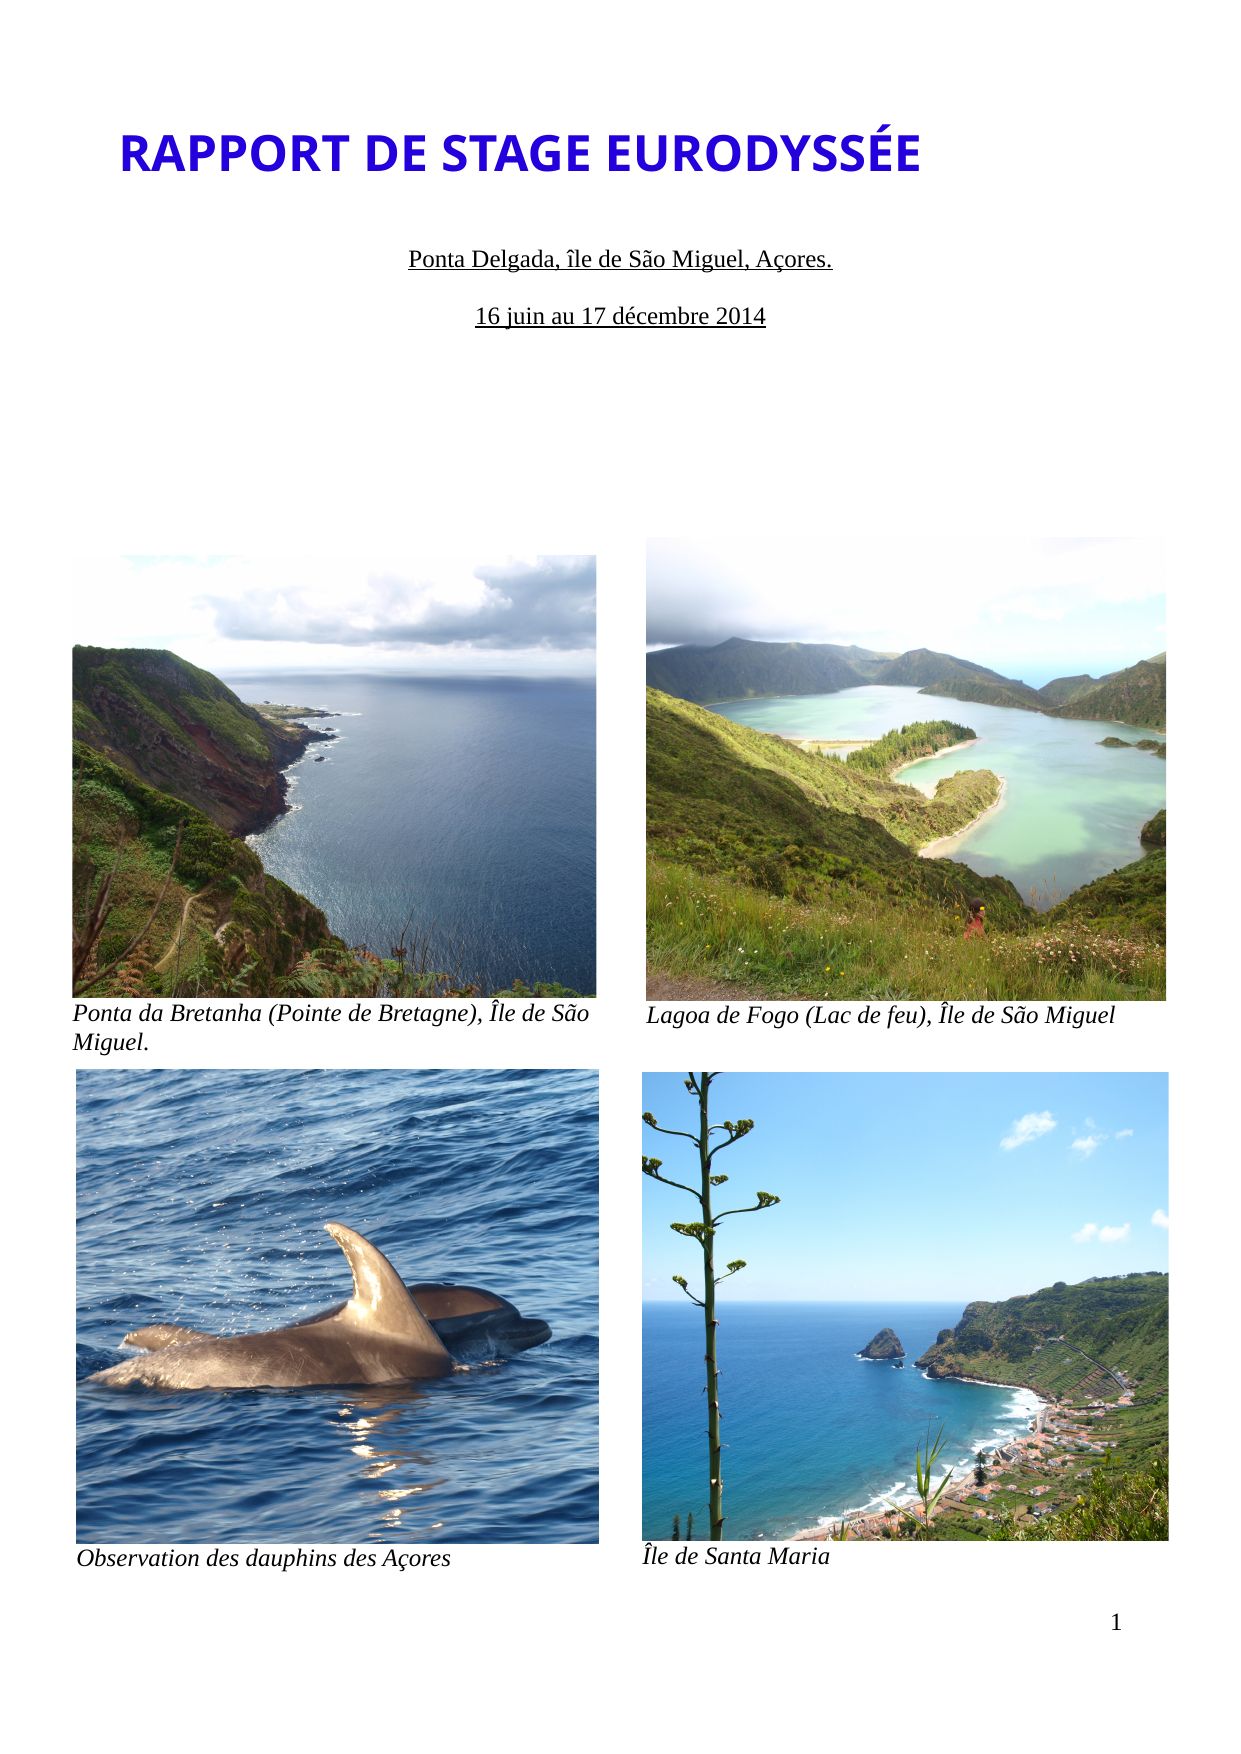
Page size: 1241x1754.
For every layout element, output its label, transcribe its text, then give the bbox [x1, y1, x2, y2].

text Ponta Delgada, île de São Miguel, Açores. [118, 244, 1122, 272]
text RAPPORT DE STAGE EURODYSSÉE [118, 118, 1122, 186]
picture [72, 555, 597, 998]
picture [642, 1072, 1169, 1541]
text Ponta da Bretanha (Pointe de Bretagne), Île de São Miguel. [72, 998, 596, 1056]
text Lagoa de Fogo (Lac de feu), Île de São Miguel [646, 1001, 1166, 1029]
picture [76, 1069, 599, 1544]
picture [646, 537, 1167, 1001]
text Observation des dauphins des Açores [76, 1544, 599, 1572]
text 16 juin au 17 décembre 2014 [118, 301, 1122, 330]
text Île de Santa Maria [642, 1541, 1168, 1569]
